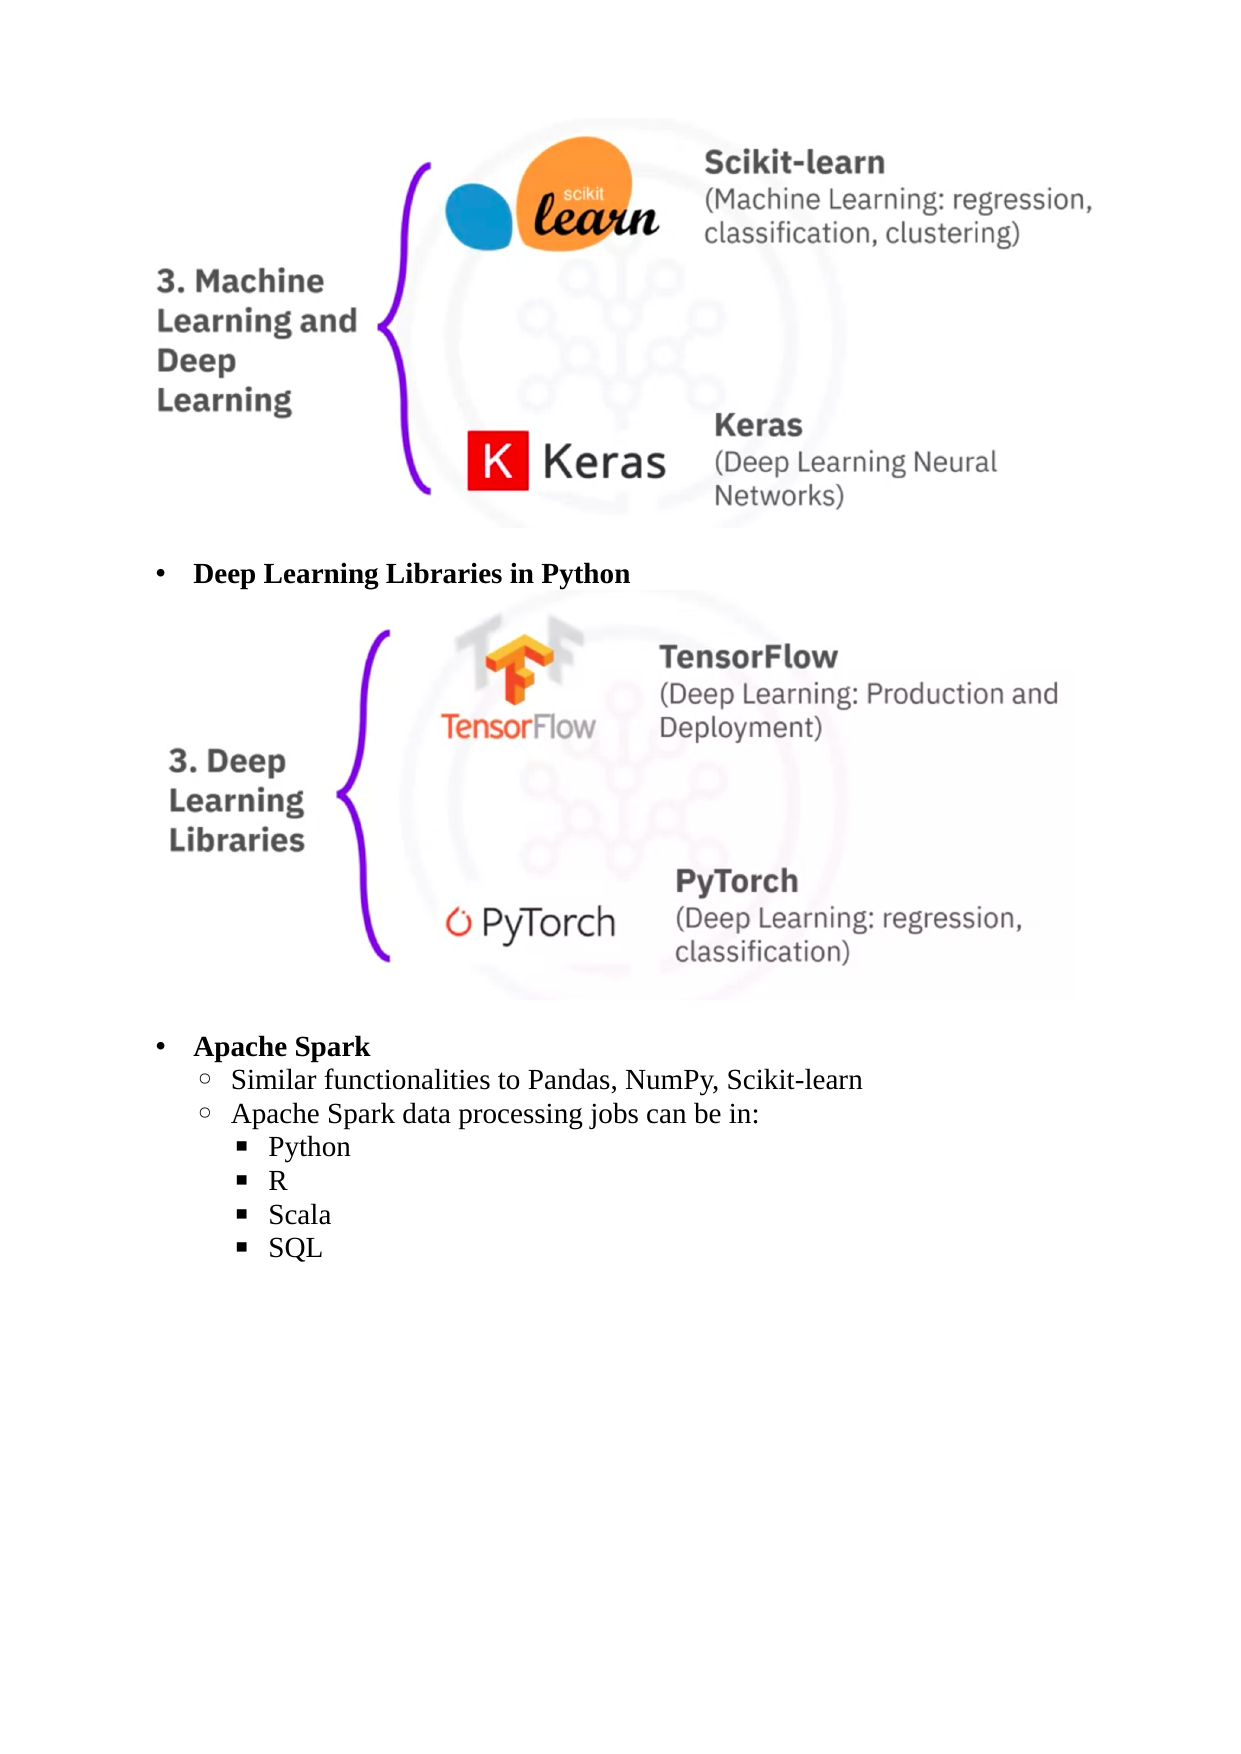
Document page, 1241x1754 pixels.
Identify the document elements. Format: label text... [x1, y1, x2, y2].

list Python [231, 1129, 1122, 1163]
list SQL [231, 1231, 1122, 1264]
list Similar functionalities to Pandas, NumPy, Scikit-learn [193, 1062, 1122, 1096]
list Scala [231, 1197, 1122, 1231]
list Apache Spark data processing jobs can be in: [193, 1096, 1122, 1129]
list Apache Spark [156, 1029, 1122, 1062]
list R [231, 1163, 1122, 1197]
list Deep Learning Libraries in Python [156, 557, 1122, 590]
